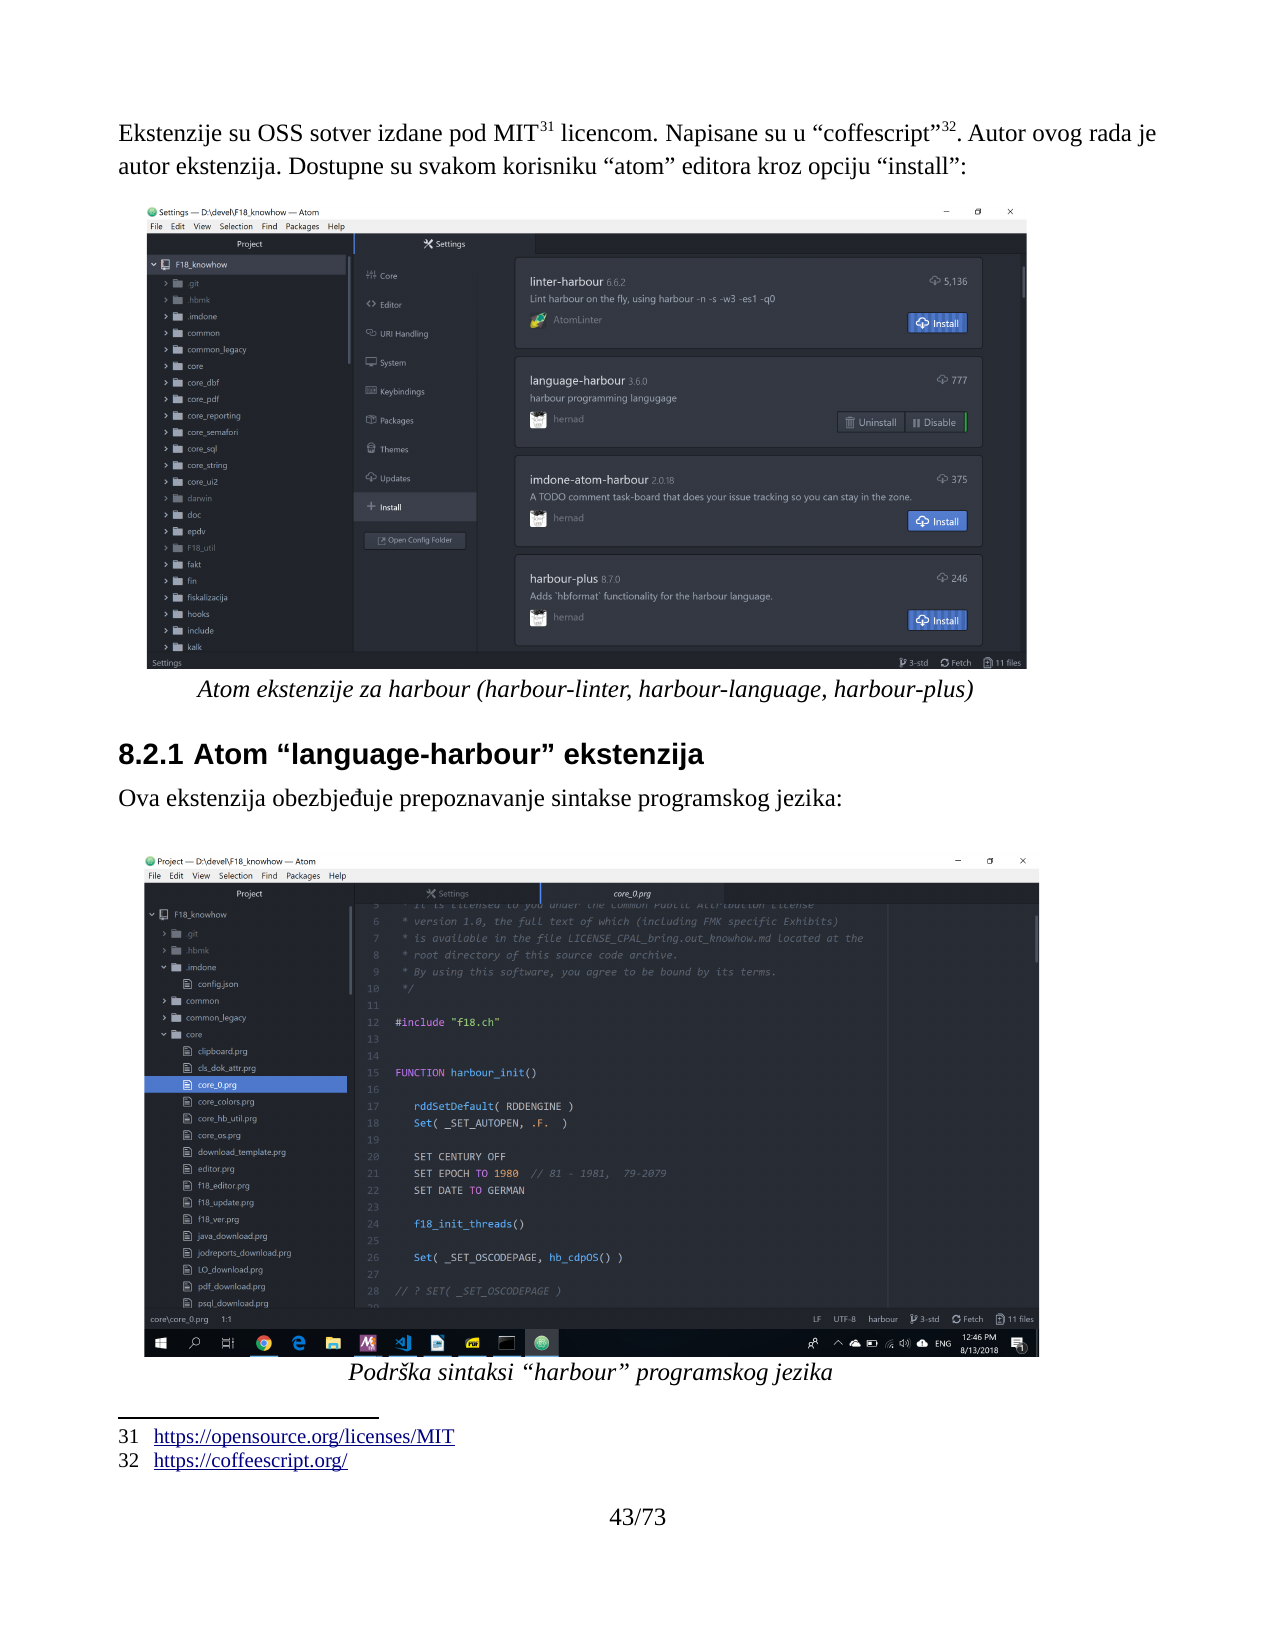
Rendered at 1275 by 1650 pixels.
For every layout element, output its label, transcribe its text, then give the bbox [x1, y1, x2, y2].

text Podrška sintaksi “harbour” programskog jezika [144, 1357, 1039, 1386]
text https://opensource.org/licenses/MIT [118, 1424, 1157, 1448]
text Ova ekstenzija obezbjeđuje prepoznavanje sintakse programskog jezika: [118, 783, 1157, 812]
picture [144, 853, 1040, 1357]
text Atom ekstenzije za harbour (harbour-linter, harbour-language, harbour-plus) [147, 669, 1027, 703]
subtitle Atom “language-harbour” ekstenzija [118, 737, 1157, 771]
picture [146, 205, 1027, 669]
text https://coffeescript.org/ [118, 1448, 1157, 1472]
text Ekstenzije su OSS sotver izdane pod MIT licencom. Napisane su u “coffescript”. Autor ovog rada je autor ekstenzija. Dostupne su svakom korisniku “atom” editora kroz opciju “install”: [118, 118, 1157, 180]
